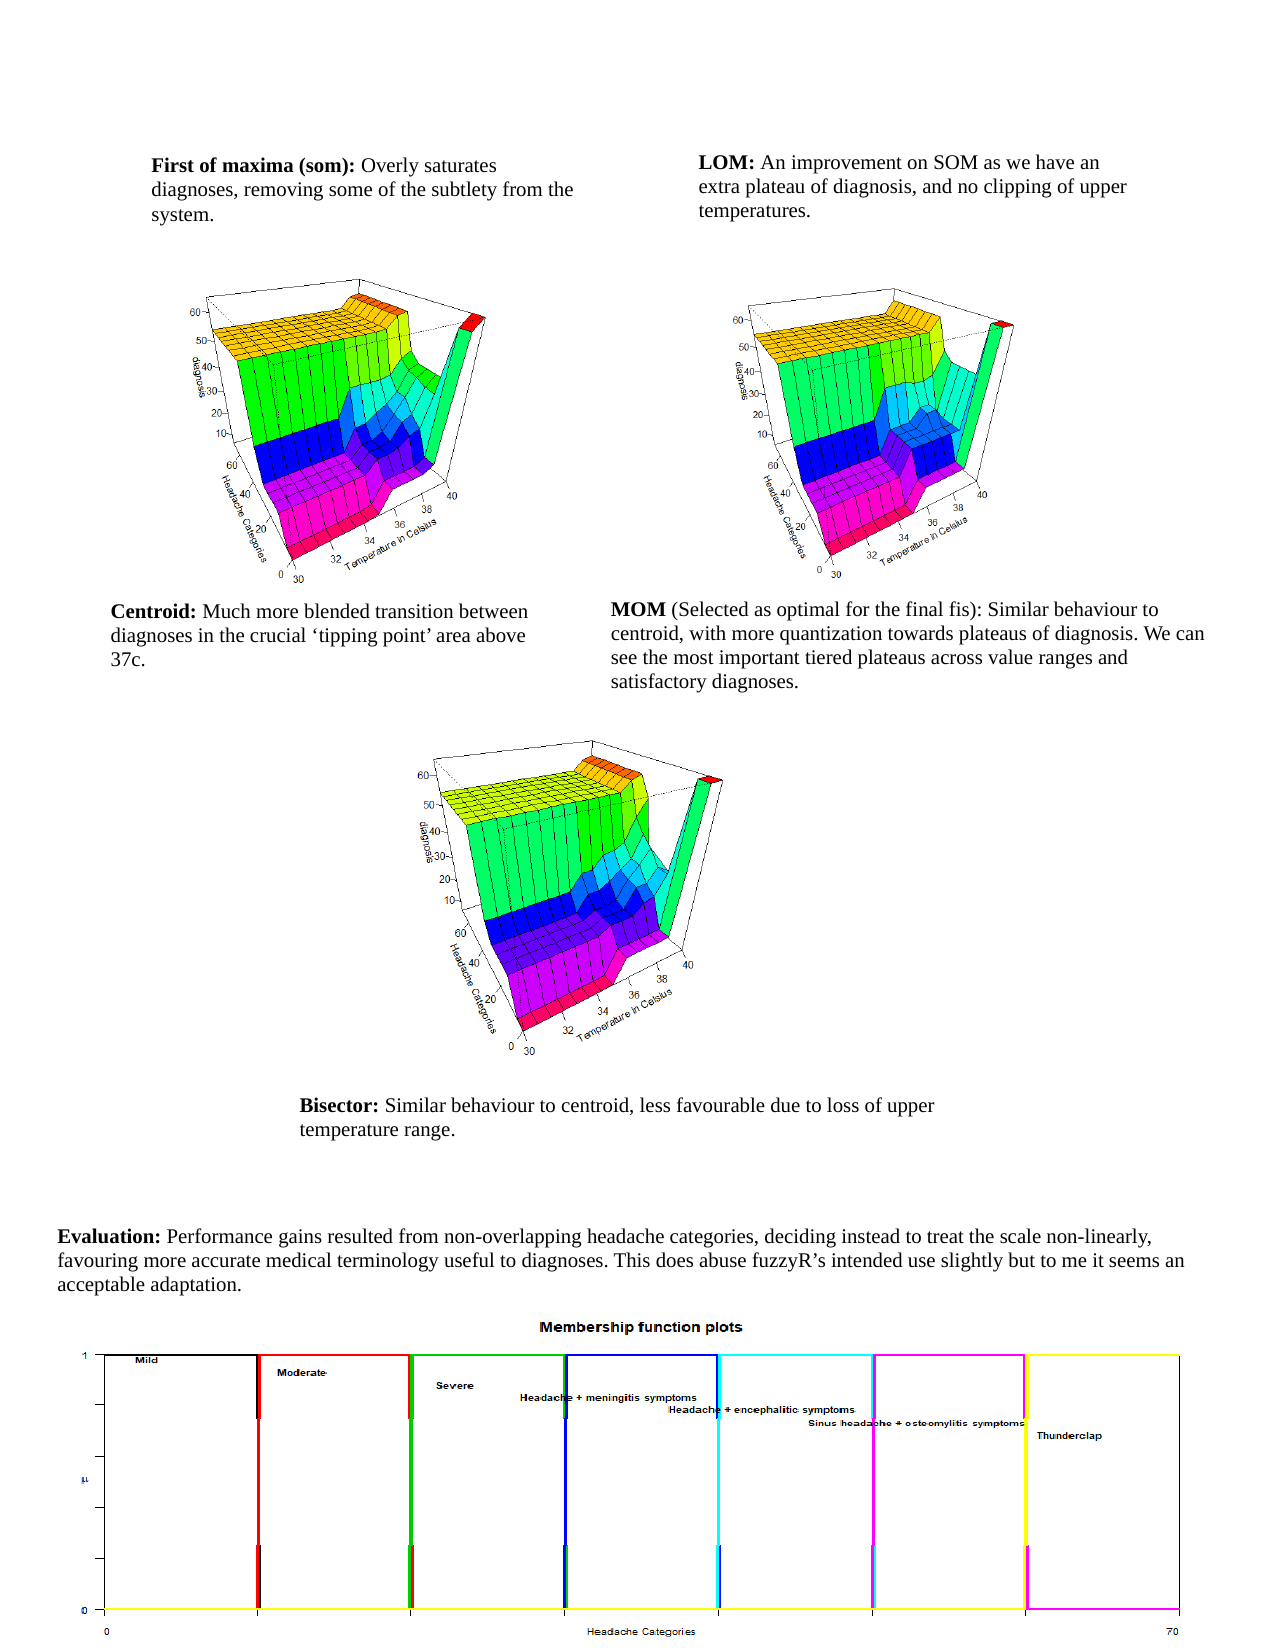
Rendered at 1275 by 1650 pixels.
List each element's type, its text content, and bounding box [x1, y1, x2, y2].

text Evaluation: Performance gains resulted from non-overlapping headache categories, deciding instead to treat the scale non-linearly, favouring more accurate medical terminology useful to diagnoses. This does abuse fuzzyR’s intended use slightly but to me it seems an acceptable adaptation. [57, 1223, 1221, 1296]
text Centroid: Much more blended transition between diagnoses in the crucial ‘tipping point’ area above 37c. [110, 599, 542, 671]
text Bisector: Similar behaviour to centroid, less favourable due to loss of upper temperature range. [299, 1093, 1023, 1141]
text First of maxima (som): Overly saturates diagnoses, removing some of the subtlety from the system. [151, 153, 583, 225]
text LOM: An improvement on SOM as we have an extra plateau of diagnosis, and no clipping of upper temperatures. [698, 150, 1130, 222]
text MOM (Selected as optimal for the final fis): Similar behaviour to centroid, with more quantization towards plateaus of diagnosis. We can see the most important tiered plateaus across value ranges and satisfactory diagnoses. [611, 596, 1209, 693]
